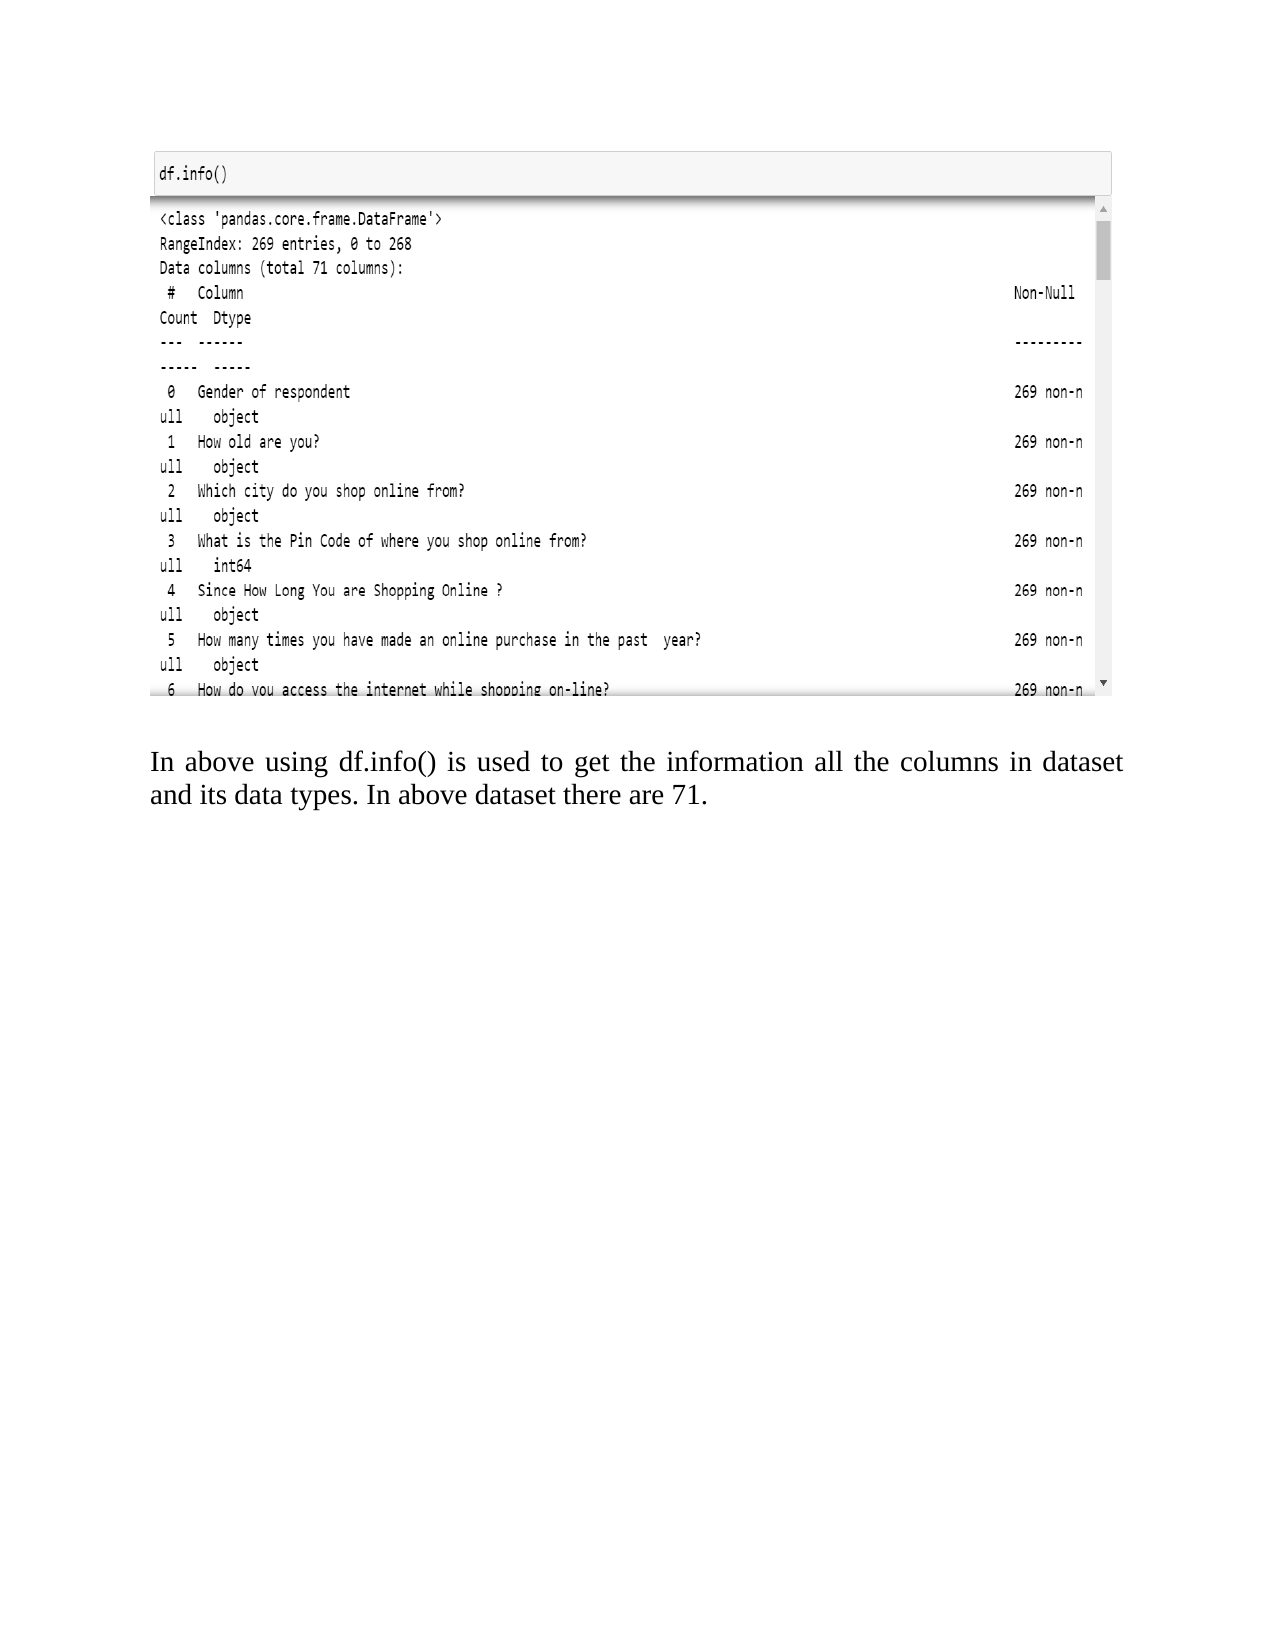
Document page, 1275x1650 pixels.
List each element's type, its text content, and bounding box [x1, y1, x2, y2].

text In above using df.info() is used to get the information all the columns in dataset and its data types. In above dataset there are 71. [150, 744, 1125, 811]
